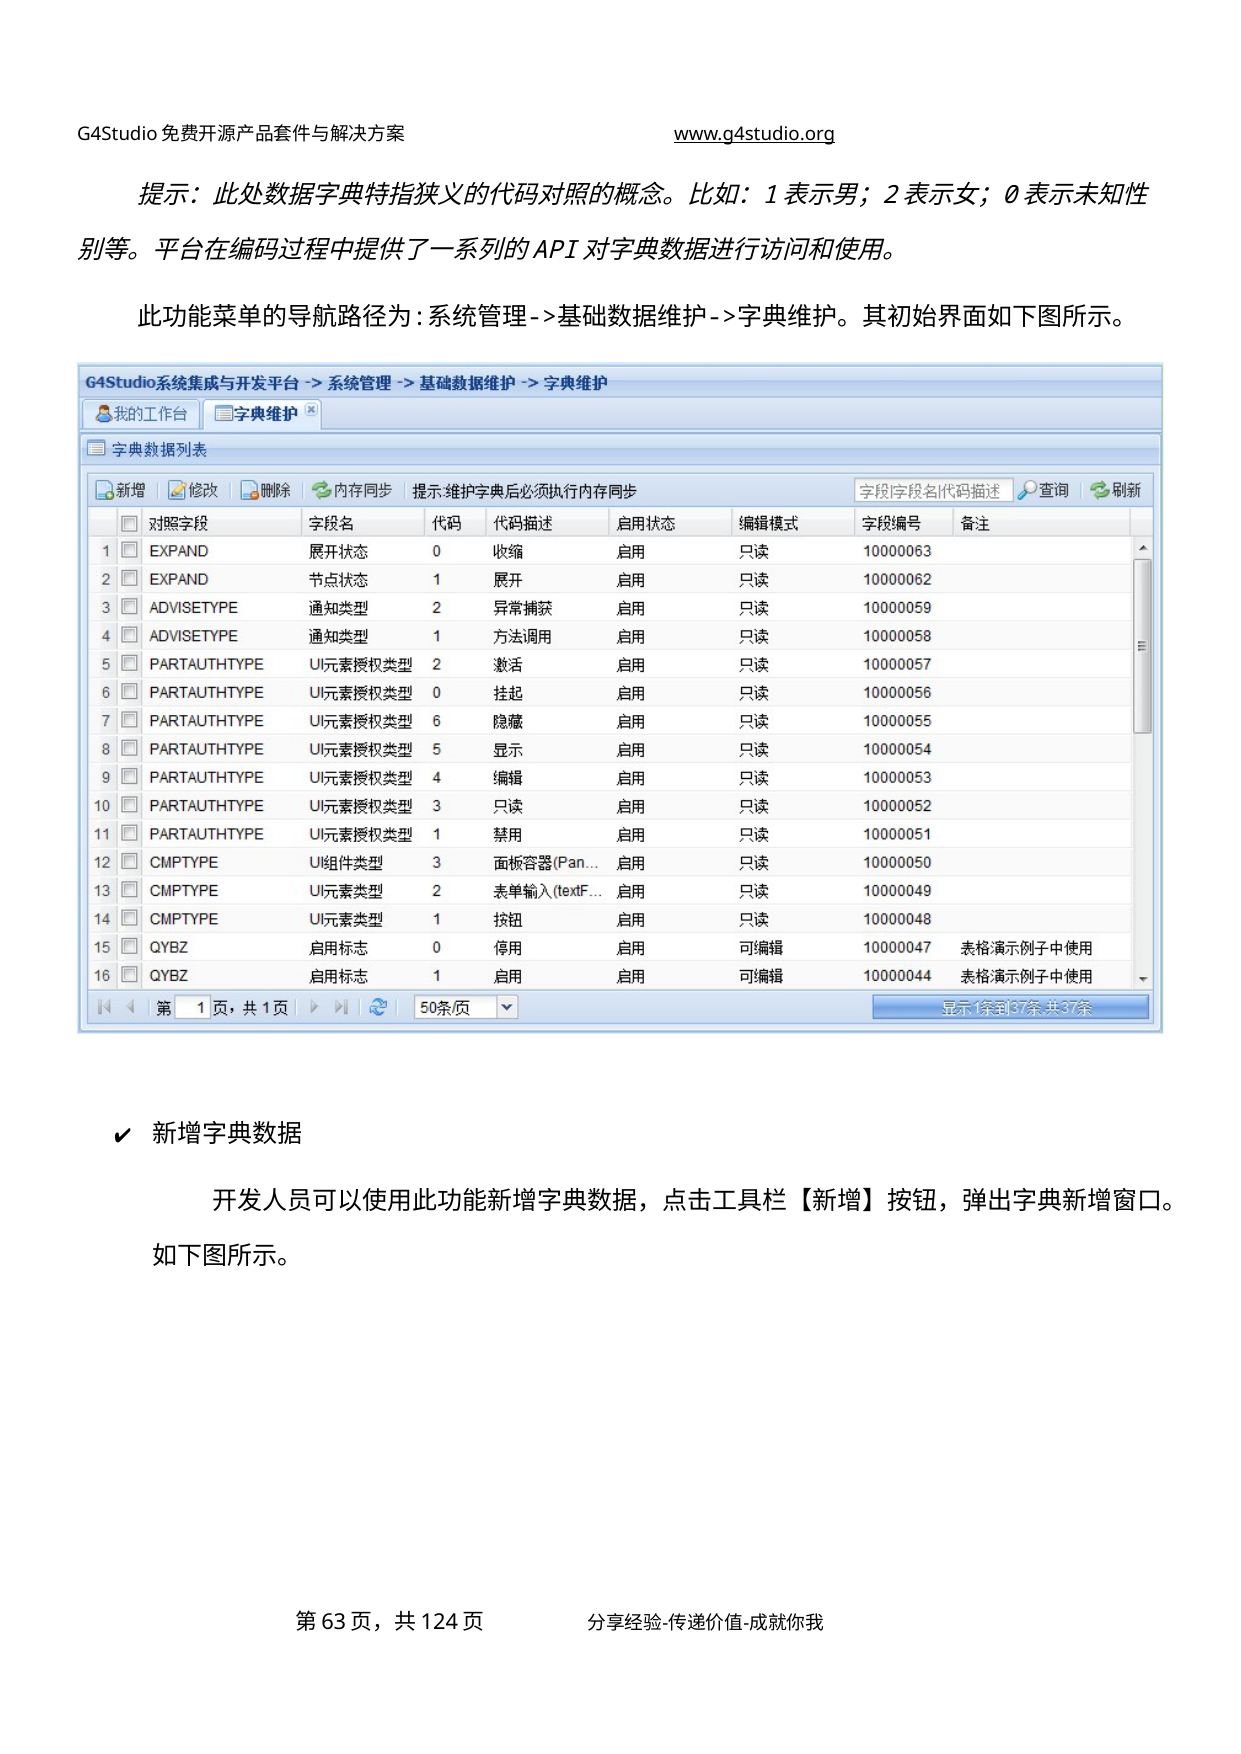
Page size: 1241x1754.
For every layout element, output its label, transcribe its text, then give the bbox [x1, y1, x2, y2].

list 开发人员可以使用此功能新增字典数据，点击工具栏【新增】按钮，弹出字典新增窗口。如下图所示。 [114, 1181, 1163, 1271]
text 提示：此处数据字典特指狭义的代码对照的概念。比如：1表示男；2表示女；0表示未知性别等。平台在编码过程中提供了一系列的API对字典数据进行访问和使用。 [77, 175, 1163, 265]
list 新增字典数据 [114, 1114, 1163, 1150]
picture [76, 362, 1164, 1034]
text 此功能菜单的导航路径为:系统管理->基础数据维护->字典维护。其初始界面如下图所示。 [77, 296, 1163, 332]
